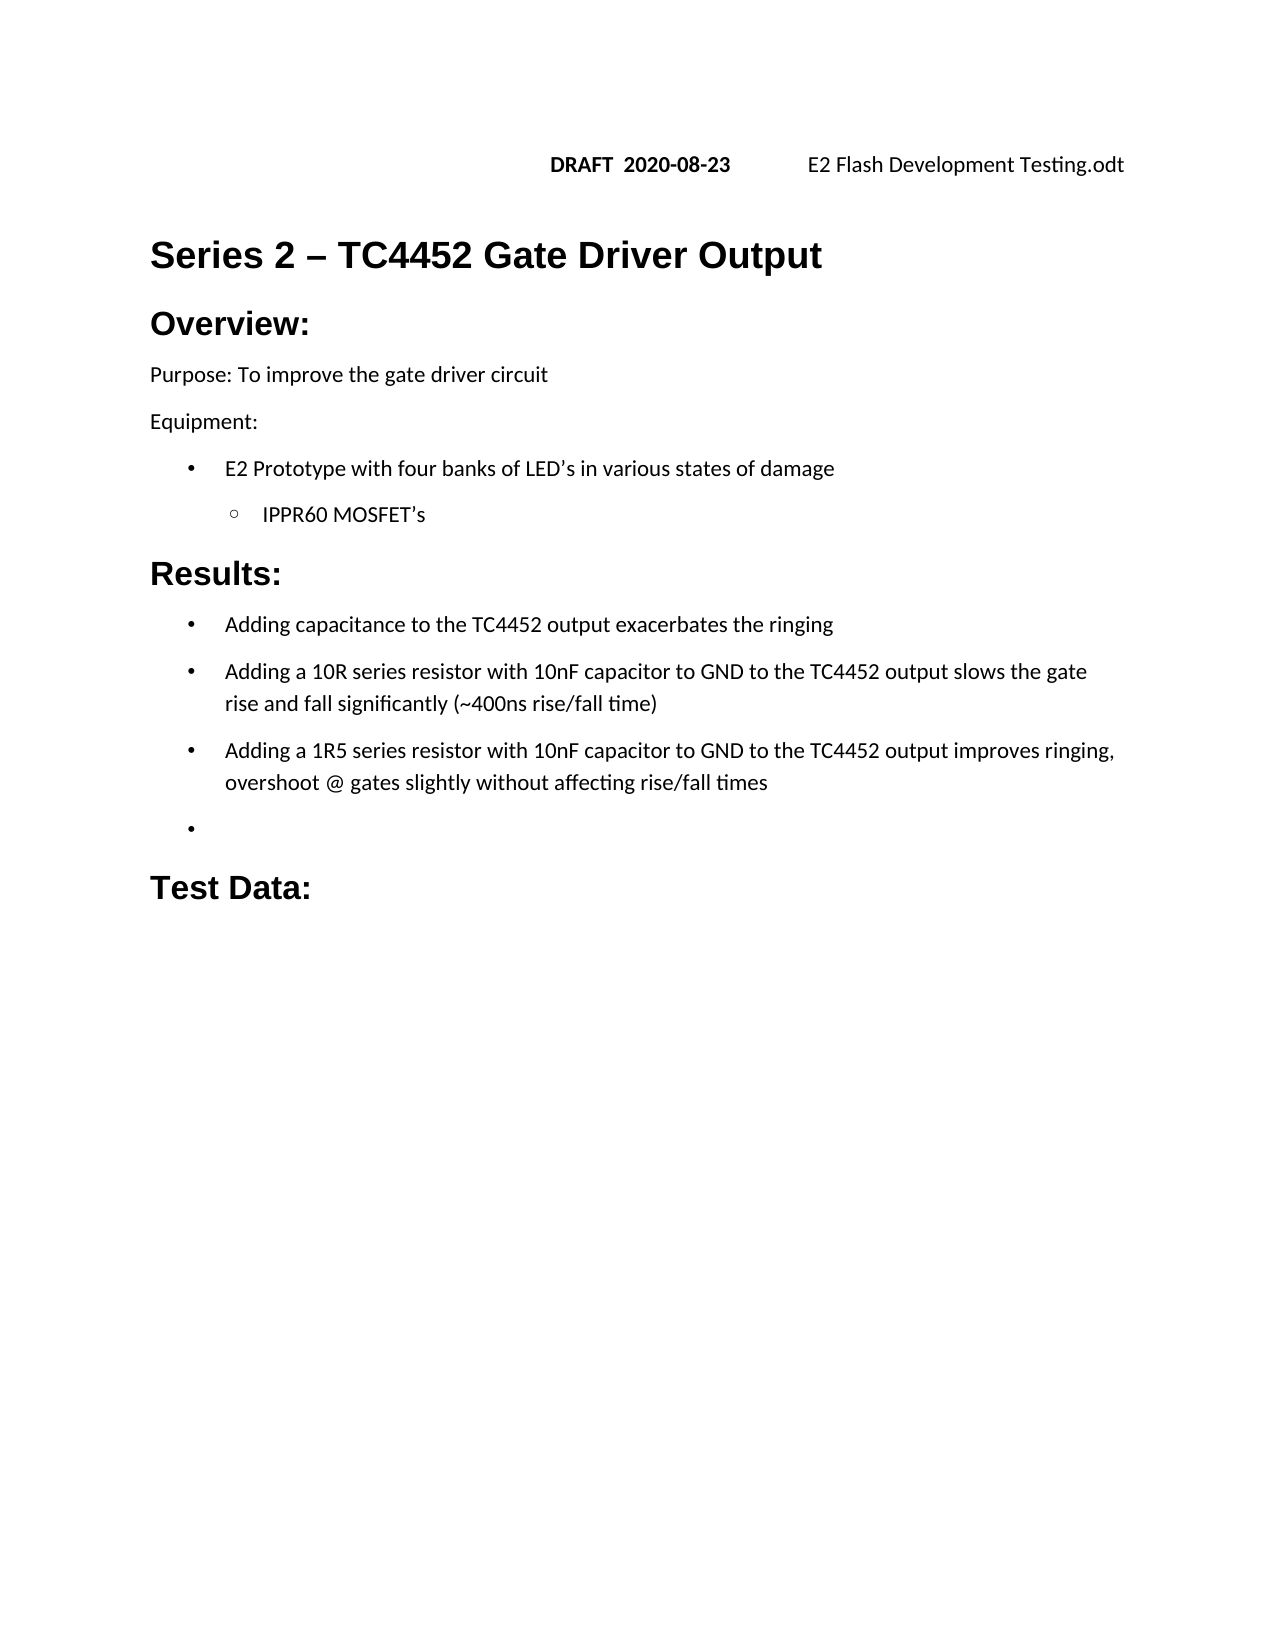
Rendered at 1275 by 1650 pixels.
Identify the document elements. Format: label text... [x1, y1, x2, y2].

list Adding capacitance to the TC4452 output exacerbates the ringing [187, 611, 1125, 638]
list IPPR60 MOSFET’s [225, 501, 1125, 529]
list E2 Prototype with four banks of LED’s in various states of damage [187, 454, 1125, 482]
subtitle Test Data: [150, 868, 1125, 907]
list Adding a 10R series resistor with 10nF capacitor to GND to the TC4452 output slows the gate rise and fall significantly (~400ns rise/fall time) [187, 657, 1125, 717]
text Purpose: To improve the gate driver circuit [150, 360, 1125, 388]
subtitle Results: [150, 554, 1125, 592]
subtitle Series 2 – TC4452 Gate Driver Output [150, 232, 1125, 276]
subtitle Overview: [150, 303, 1125, 342]
text Equipment: [150, 407, 1125, 435]
list Adding a 1R5 series resistor with 10nF capacitor to GND to the TC4452 output improves ringing, overshoot @ gates slightly without affecting rise/fall times [187, 736, 1125, 796]
